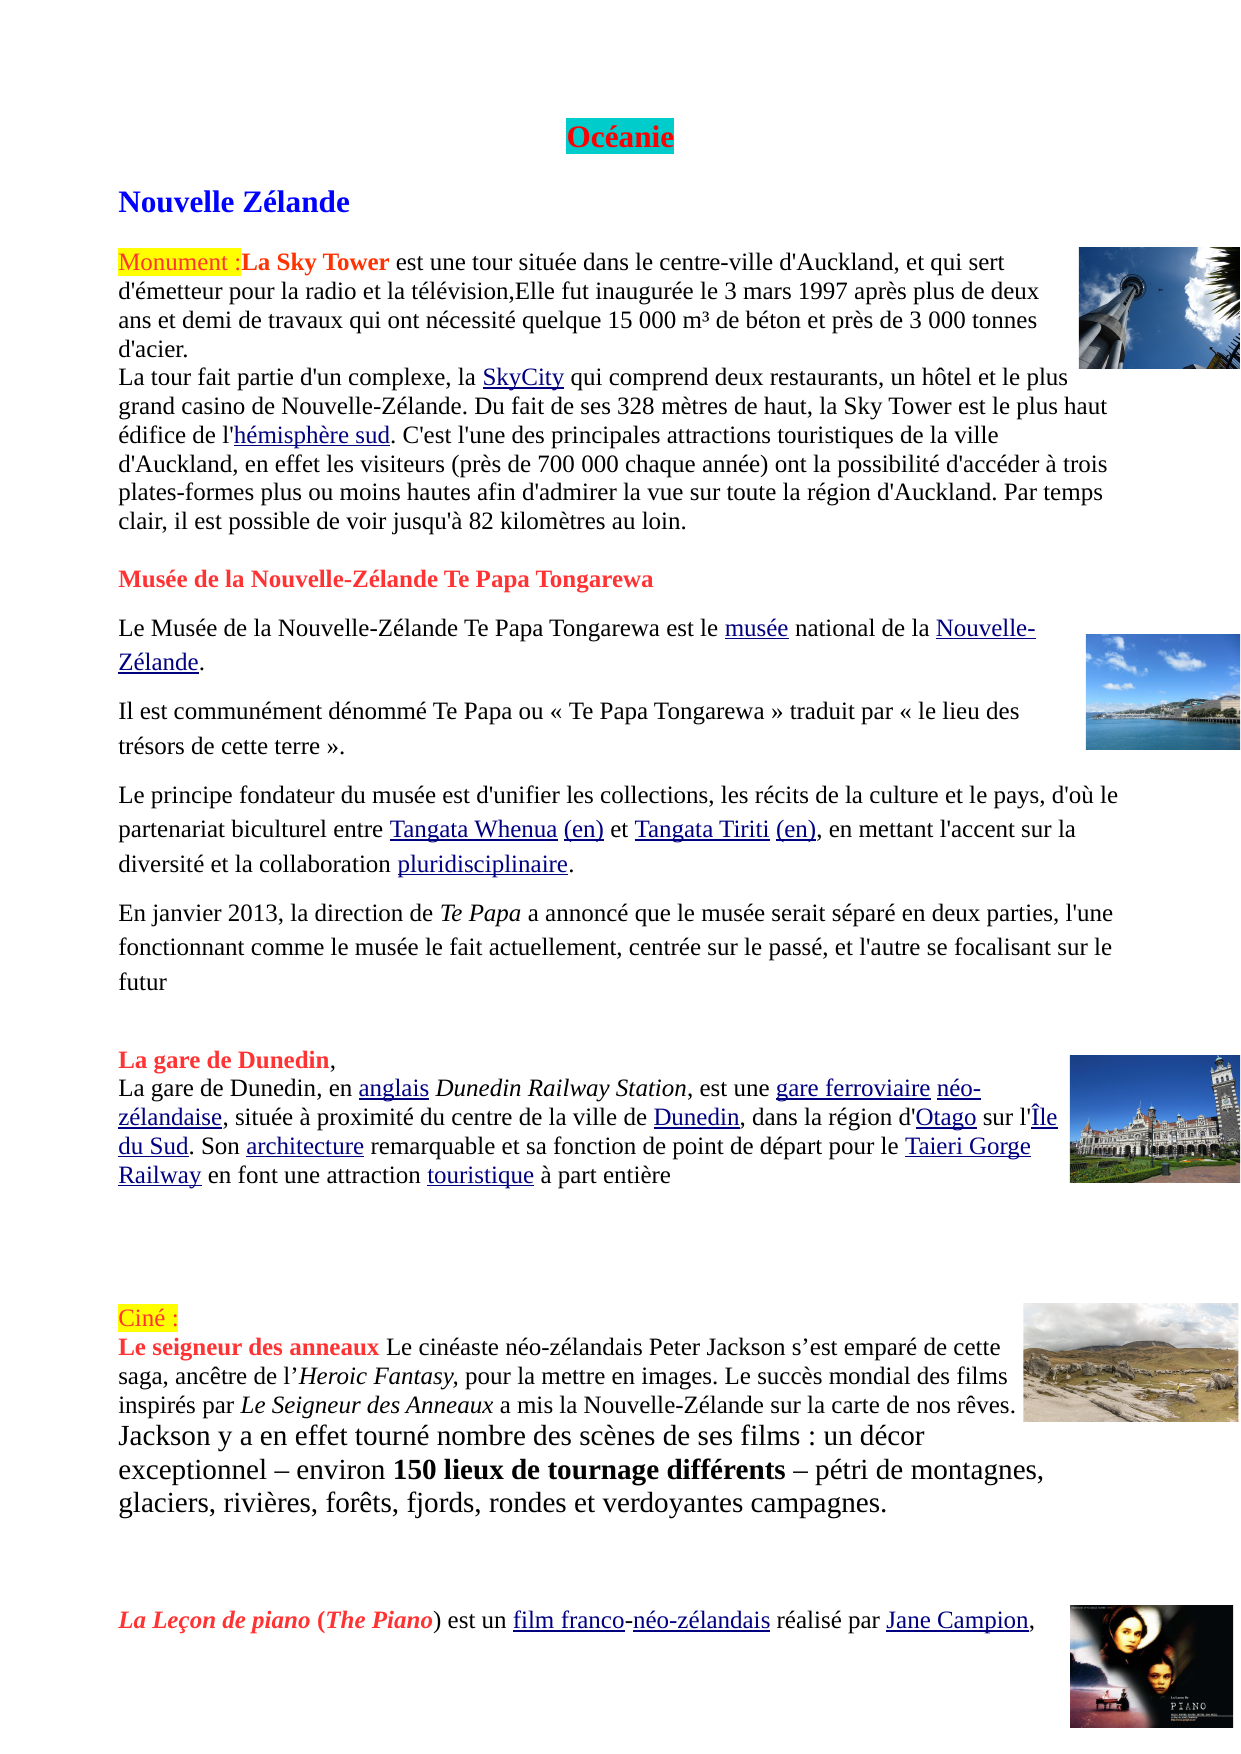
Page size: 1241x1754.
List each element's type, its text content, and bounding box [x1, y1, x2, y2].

picture [1023, 1303, 1239, 1422]
text Ciné : [118, 1303, 1023, 1332]
picture [1085, 634, 1241, 750]
text Le Musée de la Nouvelle-Zélande Te Papa Tongarewa est le musée national de la Nouvelle-Zélande. [118, 613, 1122, 676]
text Océanie [118, 118, 1122, 154]
text Le seigneur des anneaux Le cinéaste néo-zélandais Peter Jackson s’est emparé de cette saga, ancêtre de l’Heroic Fantasy, pour la mettre en images. Le succès mondial des films inspirés par Le Seigneur des Anneaux a mis la Nouvelle-Zélande sur la carte de nos rêves. [118, 1332, 1023, 1418]
text Monument :La Sky Tower est une tour située dans le centre-ville d'Auckland, et qui sert d'émetteur pour la radio et la télévision,Elle fut inaugurée le 3 mars 1997 après plus de deux ans et demi de travaux qui ont nécessité quelque 15 000 m³ de béton et près de 3 000 tonnes d'acier. [118, 247, 1078, 362]
text Le principe fondateur du musée est d'unifier les collections, les récits de la culture et le pays, d'où le partenariat biculturel entre Tangata Whenua (en) et Tangata Tiriti (en), en mettant l'accent sur la diversité et la collaboration pluridisciplinaire. [118, 780, 1122, 878]
text La gare de Dunedin, [118, 1045, 1122, 1073]
text Il est communément dénommé Te Papa ou « Te Papa Tongarewa » traduit par « le lieu des trésors de cette terre ». [118, 696, 1122, 759]
picture [1078, 247, 1240, 369]
text La tour fait partie d'un complexe, la SkyCity qui comprend deux restaurants, un hôtel et le plus grand casino de Nouvelle-Zélande. Du fait de ses 328 mètres de haut, la Sky Tower est le plus haut édifice de l'hémisphère sud. C'est l'une des principales attractions touristiques de la ville d'Auckland, en effet les visiteurs (près de 700 000 chaque année) ont la possibilité d'accéder à trois plates-formes plus ou moins hautes afin d'admirer la vue sur toute la région d'Auckland. Par temps clair, il est possible de voir jusqu'à 82 kilomètres au loin. [118, 362, 1122, 535]
text Musée de la Nouvelle-Zélande Te Papa Tongarewa [118, 564, 1122, 592]
picture [1069, 1055, 1241, 1183]
text Nouvelle Zélande [118, 183, 1122, 219]
text La Leçon de piano (The Piano) est un film franco-néo-zélandais réalisé par Jane Campion, [118, 1605, 1070, 1634]
text En janvier 2013, la direction de Te Papa a annoncé que le musée serait séparé en deux parties, l'une fonctionnant comme le musée le fait actuellement, centrée sur le passé, et l'autre se focalisant sur le futur [118, 898, 1122, 996]
text La gare de Dunedin, en anglais Dunedin Railway Station, est une gare ferroviaire néo-zélandaise, située à proximité du centre de la ville de Dunedin, dans la région d'Otago sur l'Île du Sud. Son architecture remarquable et sa fonction de point de départ pour le Taieri Gorge Railway en font une attraction touristique à part entière [118, 1073, 1122, 1188]
text Jackson y a en effet tourné nombre des scènes de ses films : un décor exceptionnel – environ 150 lieux de tournage différents – pétri de montagnes, glaciers, rivières, forêts, fjords, rondes et verdoyantes campagnes. [118, 1418, 1122, 1519]
picture [1070, 1605, 1234, 1728]
